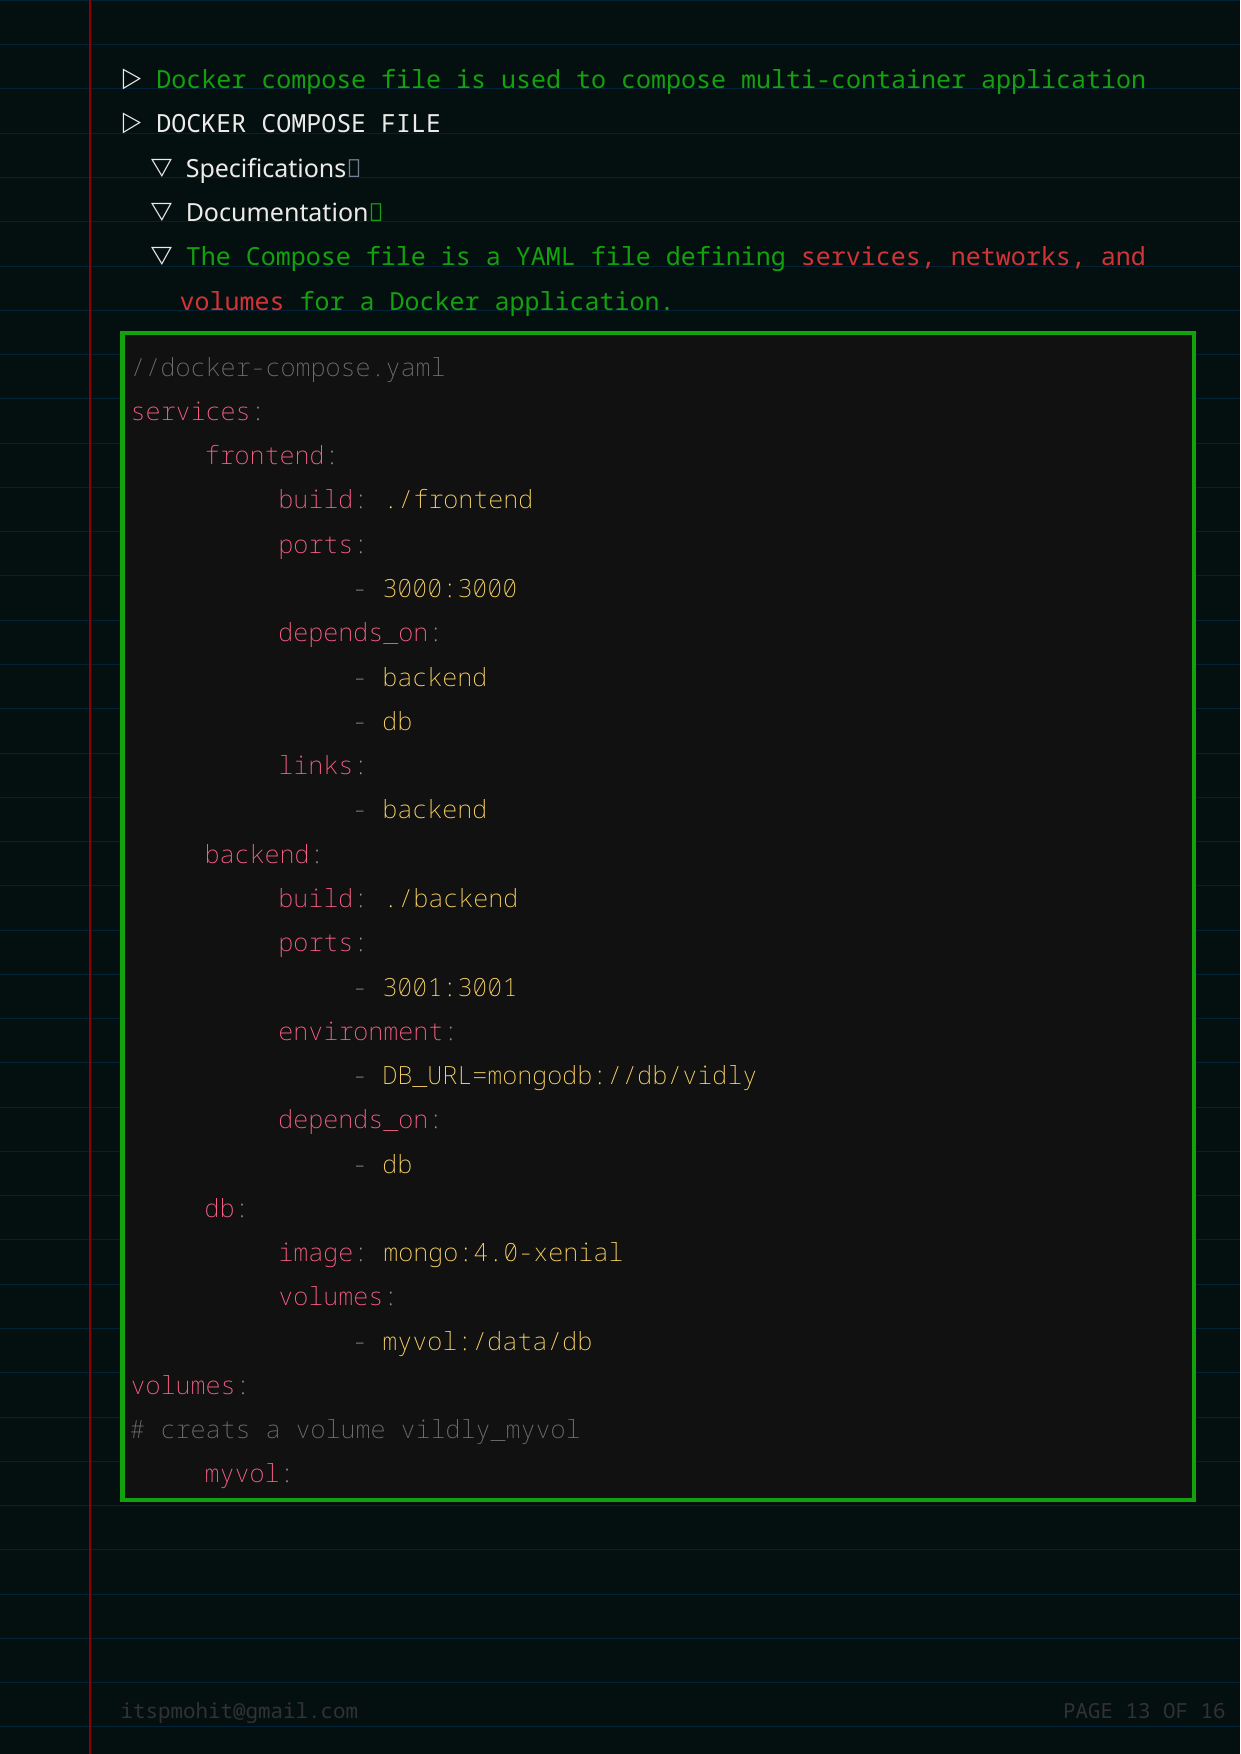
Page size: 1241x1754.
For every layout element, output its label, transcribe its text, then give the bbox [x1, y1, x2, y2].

text environment: [278, 1005, 1186, 1049]
text links: [278, 739, 1186, 783]
text - db [352, 1138, 1186, 1182]
list The Compose file is a YAML file defining services, networks, and volumes for a Docker application. [150, 230, 1196, 319]
text depends_on: [278, 1093, 1186, 1138]
text - myvol:/data/db [352, 1315, 1186, 1359]
text - backend [352, 651, 1186, 695]
text - DB_URL=mongodb://db/vidly [352, 1049, 1186, 1093]
list Docker compose file is used to compose multi-container application [120, 53, 1196, 97]
text backend: [204, 828, 1186, 872]
text - 3001:3001 [352, 961, 1186, 1005]
list Documentation🔗 [150, 186, 1196, 230]
text //docker-compose.yaml [130, 341, 1186, 385]
list docker compose file [120, 97, 1196, 142]
text volumes: [130, 1359, 1186, 1403]
text - backend [352, 783, 1186, 828]
text - 3000:3000 [352, 562, 1186, 606]
text # creats a volume vildly_myvol [130, 1403, 1186, 1447]
text services: [130, 385, 1186, 429]
text myvol: [204, 1447, 1186, 1492]
text db: [204, 1182, 1186, 1226]
text ports: [278, 518, 1186, 562]
text build: ./frontend [278, 473, 1186, 518]
text depends_on: [278, 606, 1186, 651]
text build: ./backend [278, 872, 1186, 916]
text frontend: [204, 429, 1186, 473]
list Specifications🔗 [150, 142, 1196, 186]
text image: mongo:4.0-xenial [278, 1226, 1186, 1270]
text ports: [278, 916, 1186, 961]
text - db [352, 695, 1186, 739]
text volumes: [278, 1270, 1186, 1315]
